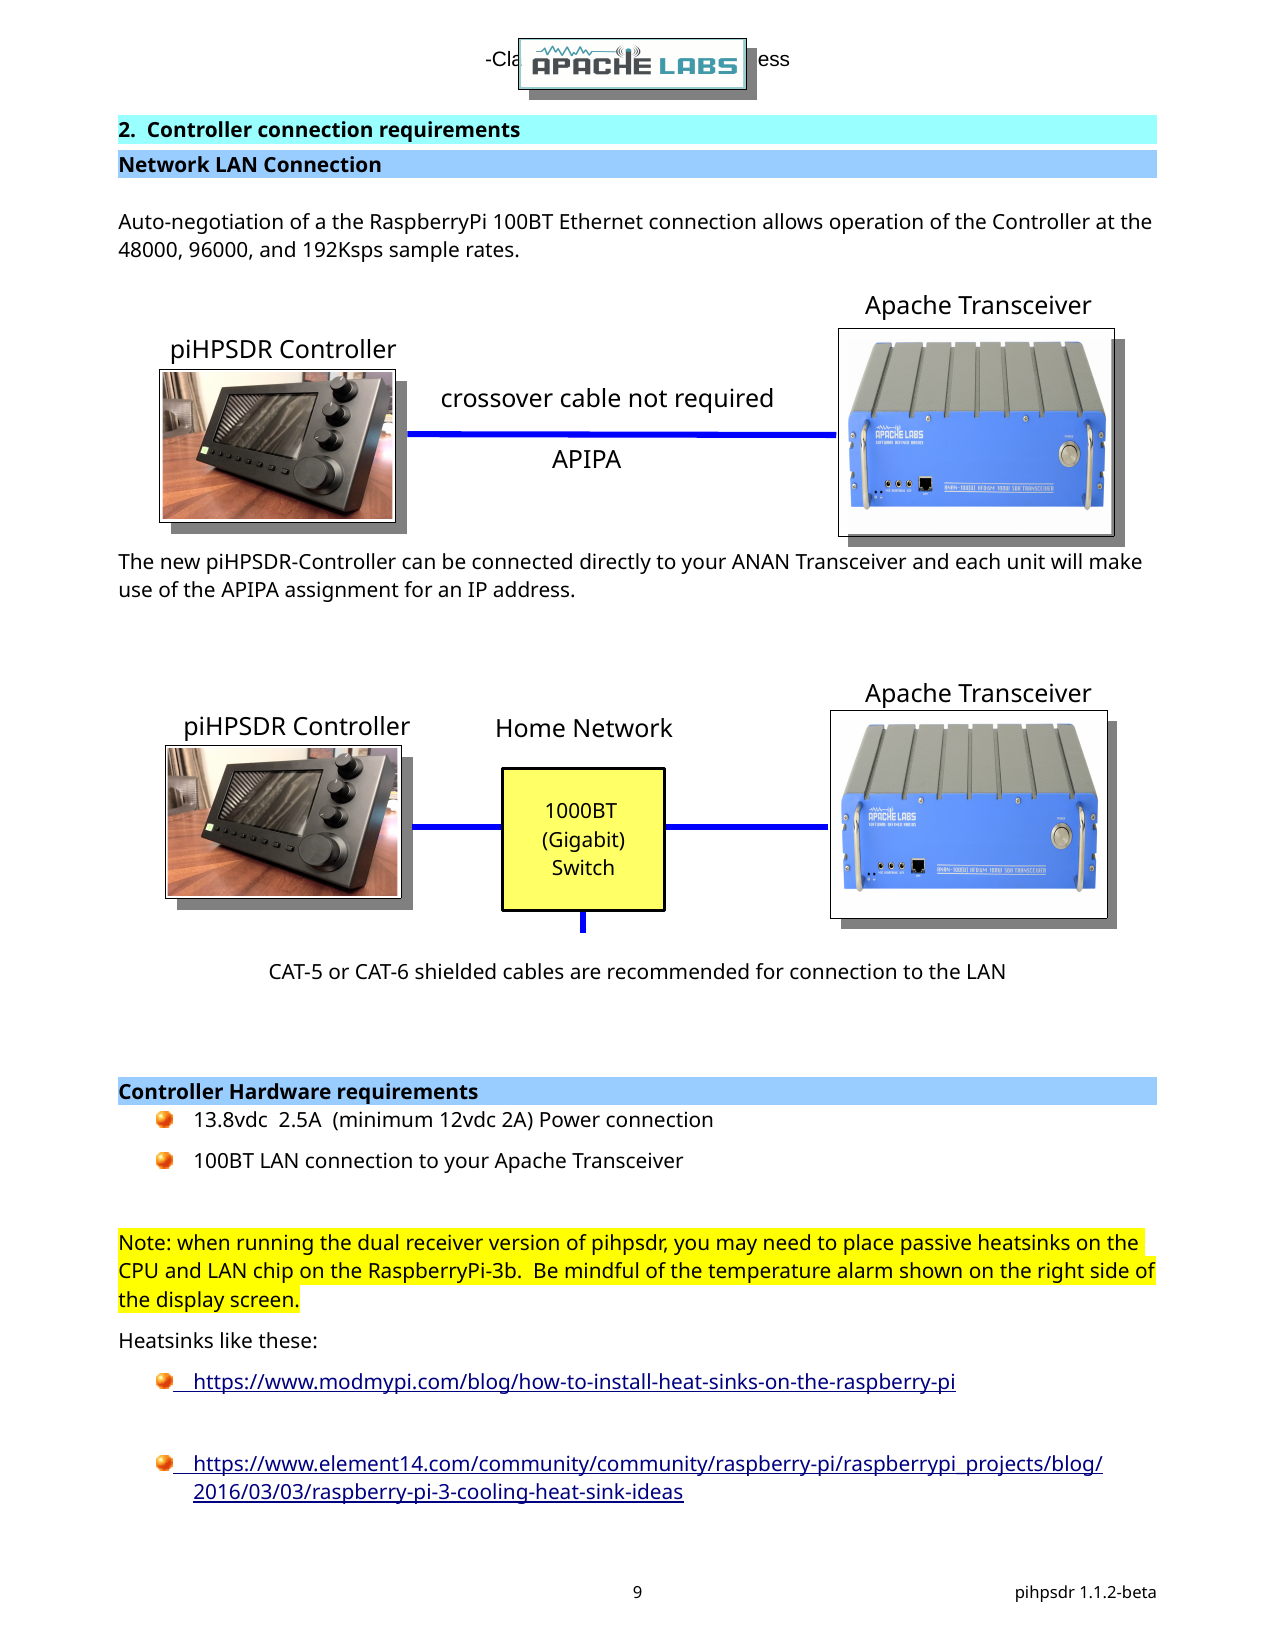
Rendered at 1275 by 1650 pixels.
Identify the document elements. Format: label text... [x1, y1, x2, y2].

list https://www.element14.com/community/community/raspberry-pi/raspberrypi_projects/blog/2016/03/03/raspberry-pi-3-cooling-heat-sink-ideas [156, 1449, 1157, 1506]
picture [162, 372, 393, 519]
text CAT-5 or CAT-6 shielded cables are recommended for connection to the LAN [118, 957, 1157, 986]
picture [156, 1455, 173, 1471]
text The new piHPSDR-Controller can be connected directly to your ANAN Transceiver and each unit will make use of the APIPA assignment for an IP address. [118, 349, 1157, 604]
list 100BT LAN connection to your Apache Transceiver [156, 1146, 1157, 1174]
picture [833, 713, 1104, 916]
list https://www.modmypi.com/blog/how-to-install-heat-sinks-on-the-raspberry-pi [156, 1367, 1157, 1395]
picture [156, 1373, 173, 1389]
text Heatsinks like these: [118, 1326, 1157, 1354]
subtitle Network LAN Connection [118, 150, 1157, 178]
picture [167, 748, 398, 896]
picture [156, 1111, 173, 1128]
list 13.8vdc 2.5A (minimum 12vdc 2A) Power connection [156, 1105, 1157, 1134]
text Note: when running the dual receiver version of pihpsdr, you may need to place passive heatsinks on the CPU and LAN chip on the RaspberryPi-3b. Be mindful of the temperature alarm shown on the right side of the display screen. [118, 1228, 1157, 1313]
picture [521, 40, 744, 87]
subtitle 2. Controller connection requirements [521, 115, 1157, 144]
picture [156, 1152, 173, 1169]
picture [840, 331, 1112, 534]
subtitle Controller Hardware requirements [118, 1077, 1157, 1105]
text Auto-negotiation of a the RaspberryPi 100BT Ethernet connection allows operation of the Controller at the 48000, 96000, and 192Ksps sample rates. [118, 207, 1157, 264]
